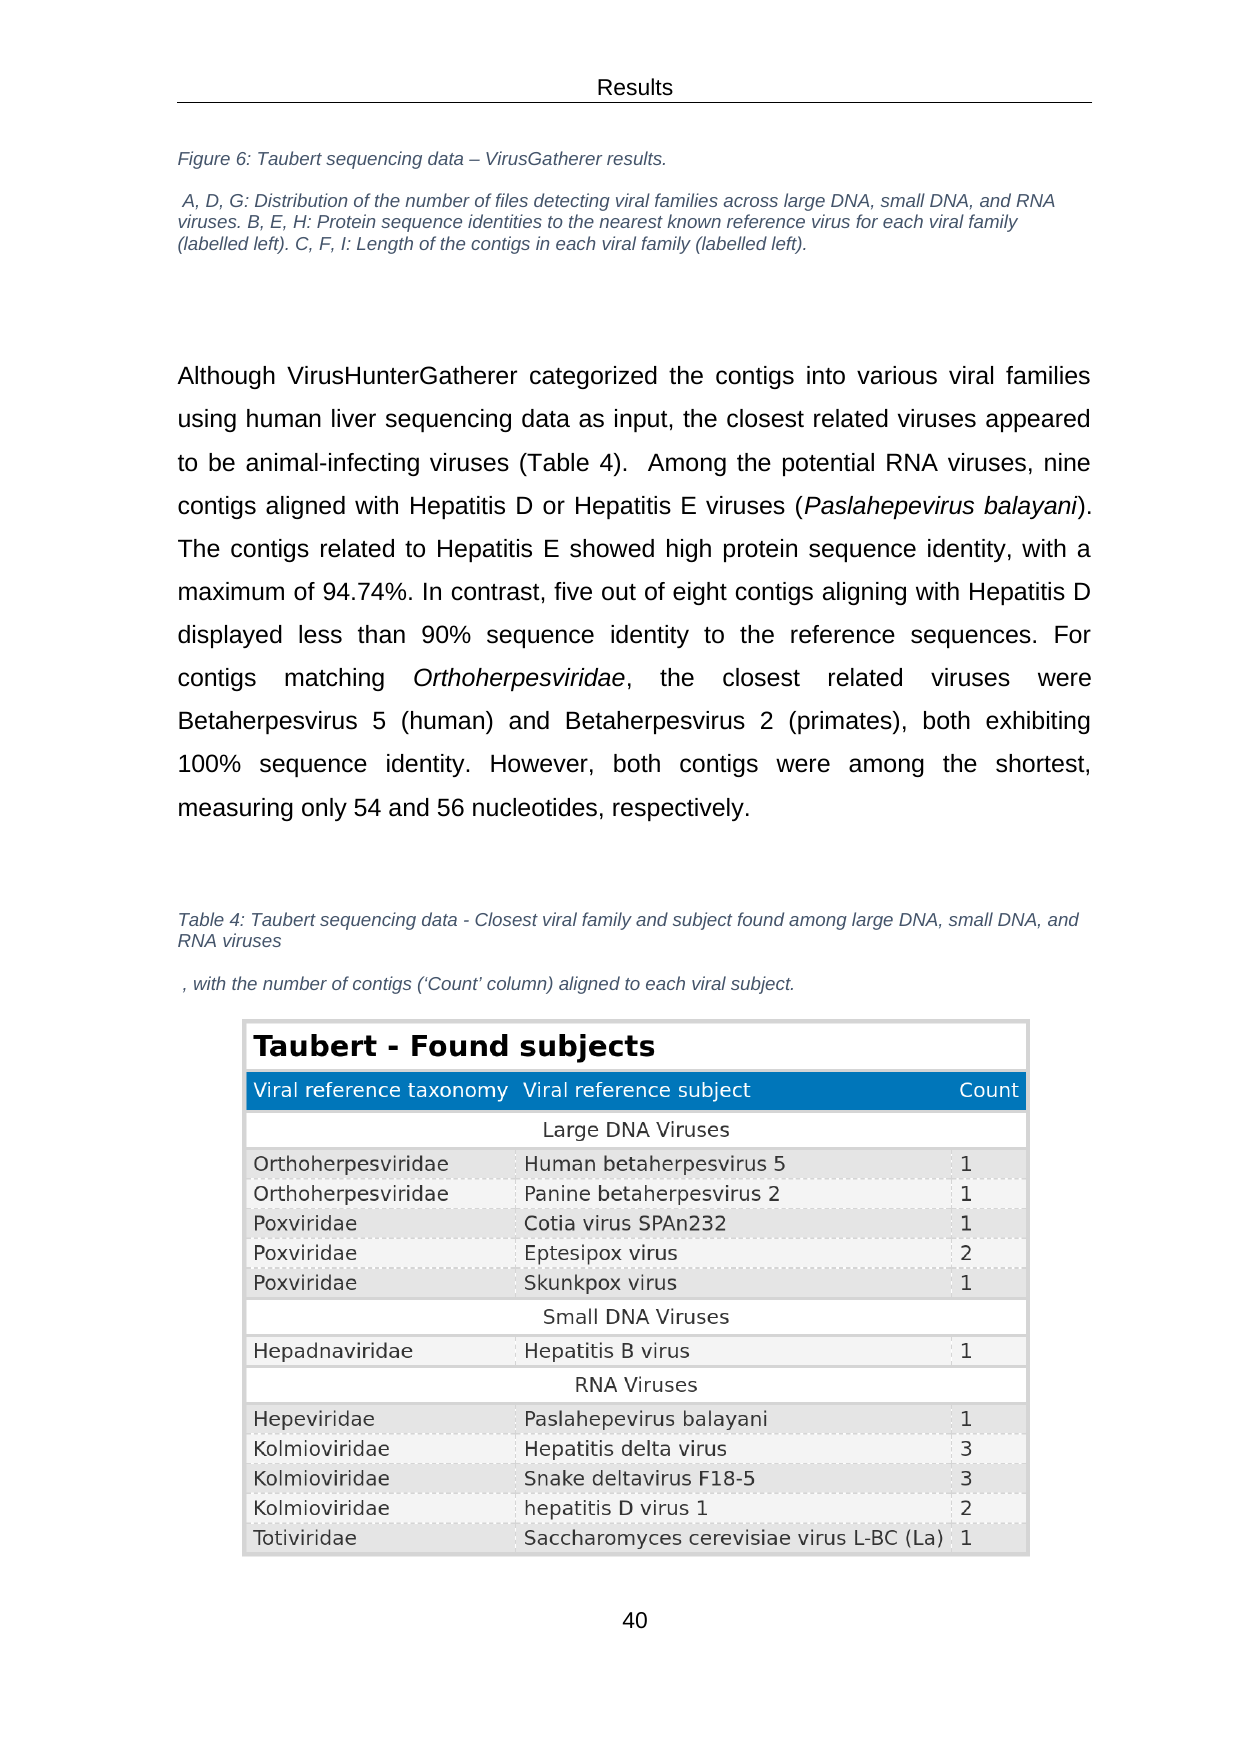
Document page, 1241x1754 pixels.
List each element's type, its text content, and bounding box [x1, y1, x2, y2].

text Although VirusHunterGatherer categorized the contigs into various viral families using human liver sequencing data as input, the closest related viruses appeared to be animal-infecting viruses (Table 4). Among the potential RNA viruses, nine contigs aligned with Hepatitis D or Hepatitis E viruses (Paslahepevirus balayani). The contigs related to Hepatitis E showed high protein sequence identity, with a maximum of 94.74%. In contrast, five out of eight contigs aligning with Hepatitis D displayed less than 90% sequence identity to the reference sequences. For contigs matching Orthoherpesviridae, the closest related viruses were Betaherpesvirus 5 (human) and Betaherpesvirus 2 (primates), both exhibiting 100% sequence identity. However, both contigs were among the shortest, measuring only 54 and 56 nucleotides, respectively. [177, 361, 1092, 821]
text Table 4: Taubert sequencing data - Closest viral family and subject found among large DNA, small DNA, and RNA viruses [177, 908, 1092, 952]
text Figure 6: Taubert sequencing data – VirusGatherer results. [177, 147, 1092, 169]
text , with the number of contigs (‘Count’ column) aligned to each viral subject. [177, 972, 1092, 994]
text A, D, G: Distribution of the number of files detecting viral families across large DNA, small DNA, and RNA viruses. B, E, H: Protein sequence identities to the nearest known reference virus for each viral family (labelled left). C, F, I: Length of the contigs in each viral family (labelled left). [177, 190, 1092, 254]
